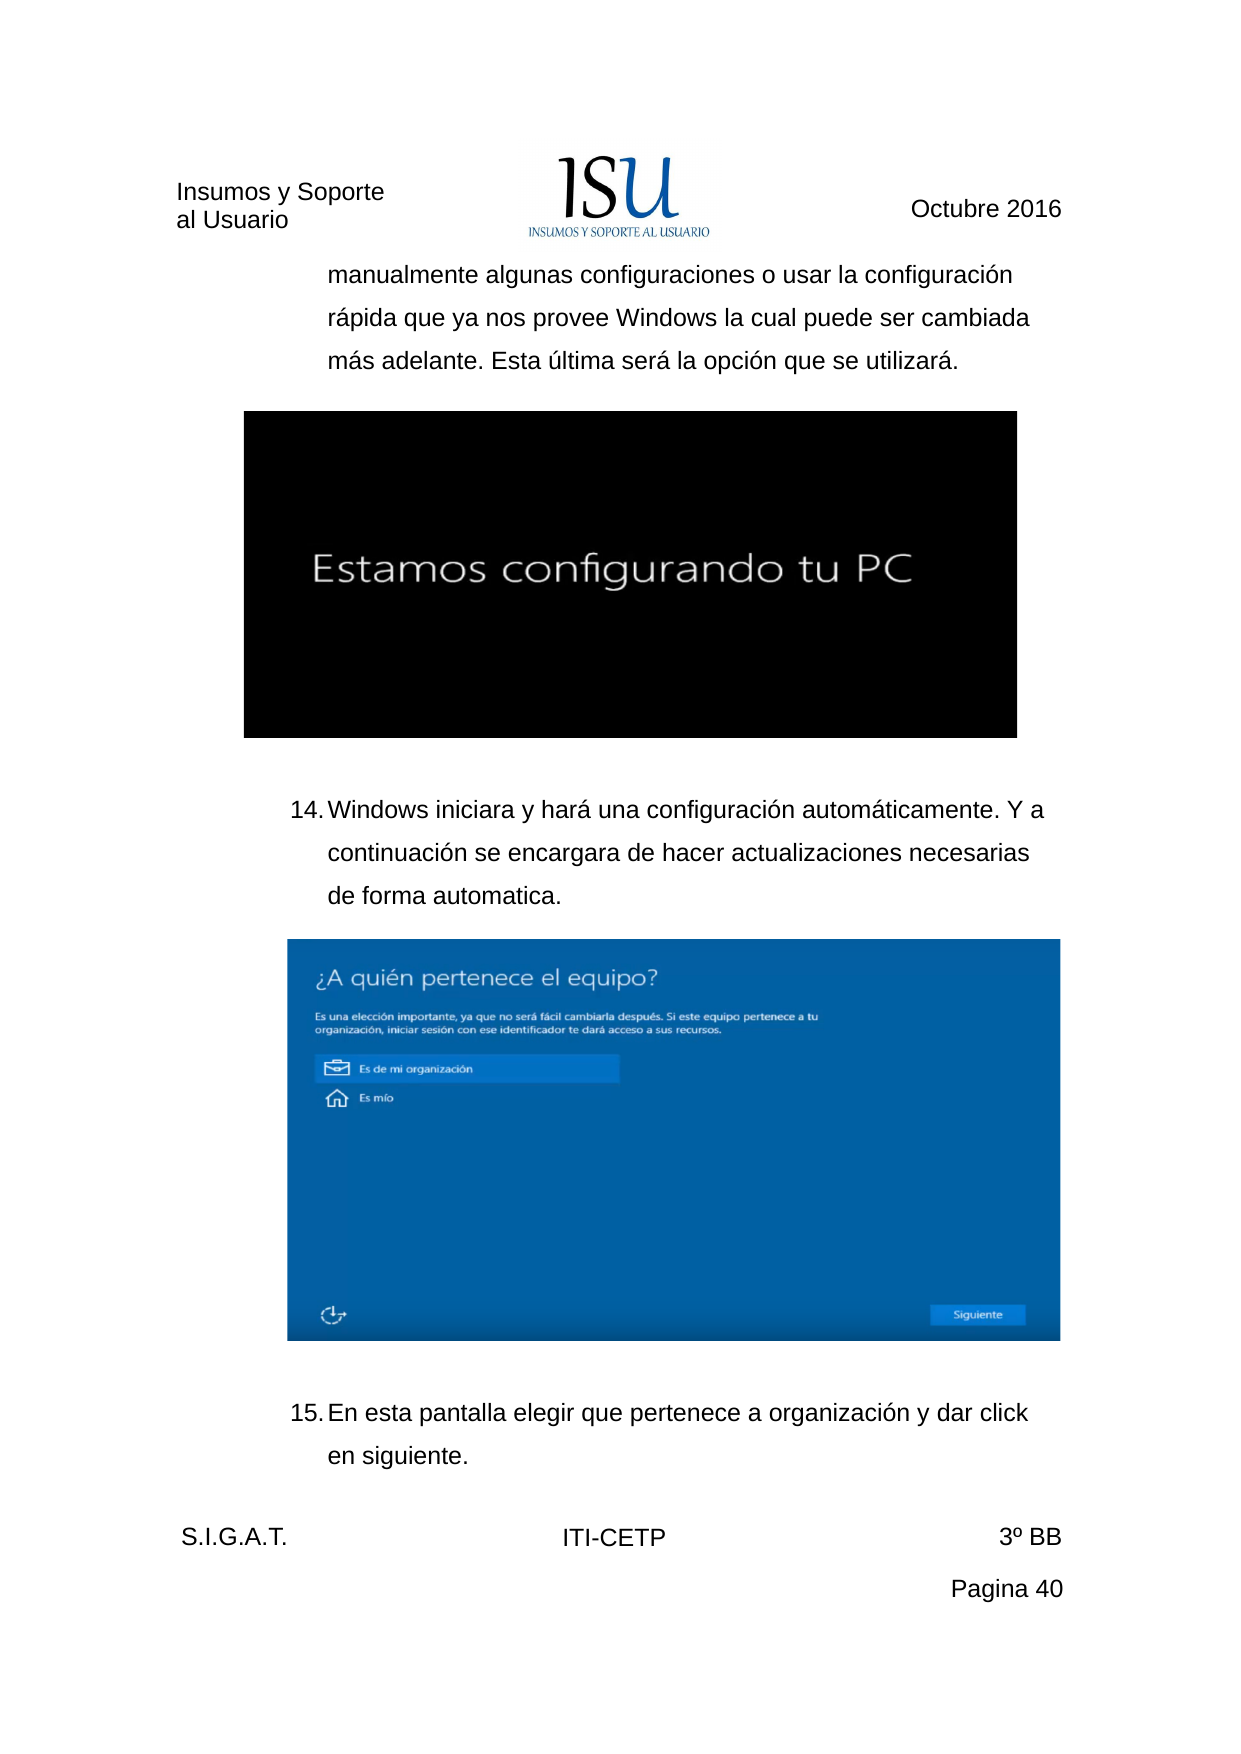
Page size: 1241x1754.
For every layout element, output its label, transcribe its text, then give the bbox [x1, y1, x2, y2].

picture [517, 138, 723, 252]
list manualmente algunas configuraciones o usar la configuración rápida que ya nos provee Windows la cual puede ser cambiada más adelante. Esta última será la opción que se utilizará. [290, 260, 1063, 375]
list Windows iniciara y hará una configuración automáticamente. Y a continuación se encargara de hacer actualizaciones necesarias de forma automatica. [290, 794, 1063, 909]
list En esta pantalla elegir que pertenece a organización y dar click en siguiente. [290, 1398, 1063, 1470]
